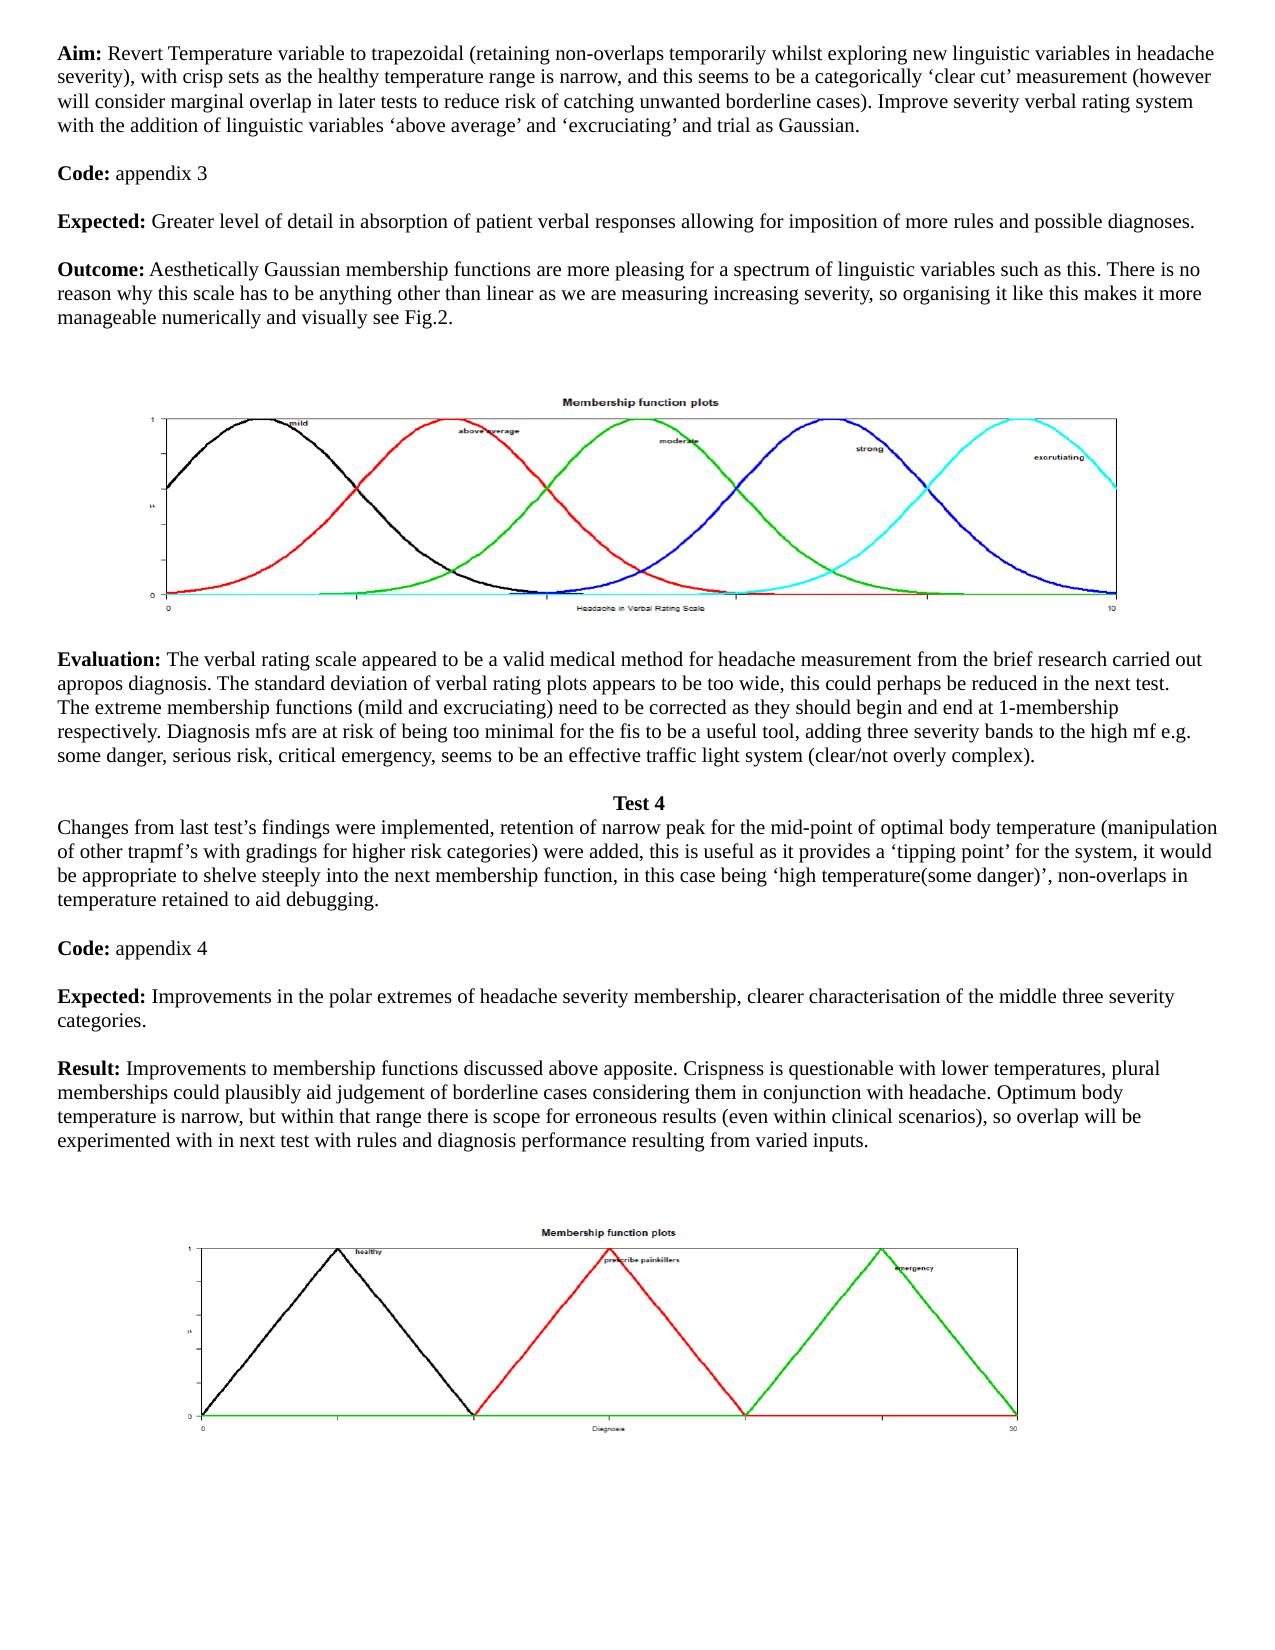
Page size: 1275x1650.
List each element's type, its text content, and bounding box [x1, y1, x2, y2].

text Result: Improvements to membership functions discussed above apposite. Crispness is questionable with lower temperatures, plural memberships could plausibly aid judgement of borderline cases considering them in conjunction with headache. Optimum body temperature is narrow, but within that range there is scope for erroneous results (even within clinical scenarios), so overlap will be experimented with in next test with rules and diagnosis performance resulting from varied inputs. [57, 1056, 1221, 1152]
text Evaluation: The verbal rating scale appeared to be a valid medical method for headache measurement from the brief research carried out apropos diagnosis. The standard deviation of verbal rating plots appears to be too wide, this could perhaps be reduced in the next test. [57, 647, 1221, 695]
text Code: appendix 3 [57, 161, 1221, 185]
text Expected: Greater level of detail in absorption of patient verbal responses allowing for imposition of more rules and possible diagnoses. [57, 209, 1221, 233]
text Illustration 2 [115, 366, 1153, 388]
text Test 4 [57, 791, 1221, 815]
text The extreme membership functions (mild and excruciating) need to be corrected as they should begin and end at 1-membership respectively. Diagnosis mfs are at risk of being too minimal for the fis to be a useful tool, adding three severity bands to the high mf e.g. some danger, serious risk, critical emergency, seems to be an effective traffic light system (clear/not overly complex). [57, 695, 1221, 767]
text Changes from last test’s findings were implemented, retention of narrow peak for the mid-point of optimal body temperature (manipulation of other trapmf’s with gradings for higher risk categories) were added, this is useful as it provides a ‘tipping point’ for the system, it would be appropriate to shelve steeply into the next membership function, in this case being ‘high temperature(some danger)’, non-overlaps in temperature retained to aid debugging. [57, 815, 1221, 911]
text Code: appendix 4 [57, 935, 1221, 959]
text Expected: Improvements in the polar extremes of headache severity membership, clearer characterisation of the middle three severity categories. [57, 983, 1221, 1032]
text Outcome: Aesthetically Gaussian membership functions are more pleasing for a spectrum of linguistic variables such as this. There is no reason why this scale has to be anything other than linear as we are measuring increasing severity, so organising it like this makes it more manageable numerically and visually see Fig.2. [57, 257, 1221, 329]
text Aim: Revert Temperature variable to trapezoidal (retaining non-overlaps temporarily whilst exploring new linguistic variables in headache severity), with crisp sets as the healthy temperature range is narrow, and this seems to be a categorically ‘clear cut’ measurement (however will consider marginal overlap in later tests to reduce risk of catching unwanted borderline cases). Improve severity verbal rating system with the addition of linguistic variables ‘above average’ and ‘excruciating’ and trial as Gaussian. [57, 40, 1221, 137]
